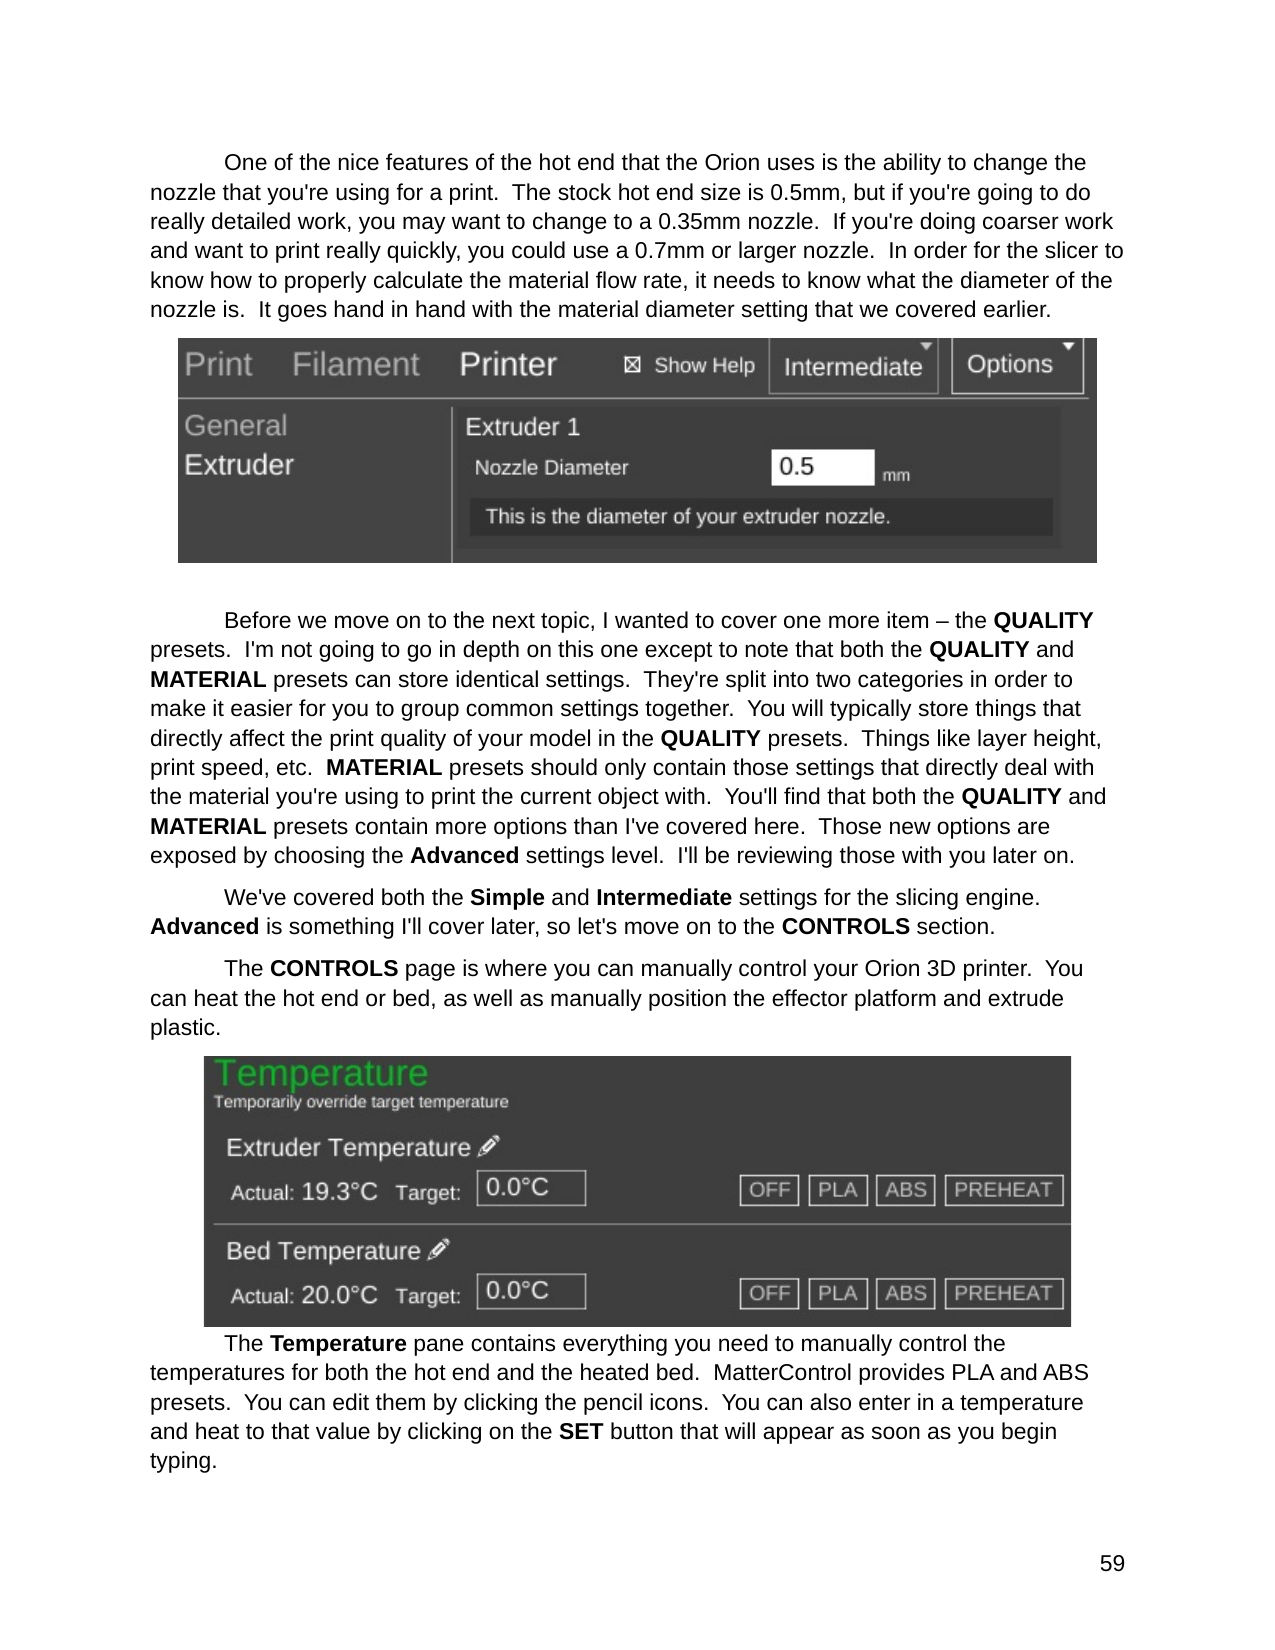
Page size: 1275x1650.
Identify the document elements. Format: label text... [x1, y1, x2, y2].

picture [203, 1056, 1072, 1327]
text The Temperature pane contains everything you need to manually control the temperatures for both the hot end and the heated bed. MatterControl provides PLA and ABS presets. You can edit them by clicking the pencil icons. You can also enter in a temperature and heat to that value by clicking on the SET button that will appear as soon as you begin typing. [150, 1057, 1125, 1474]
text Before we move on to the next topic, I wanted to cover one more item – the QUALITY presets. I'm not going to go in depth on this one except to note that both the QUALITY and MATERIAL presets can store identical settings. They're split into two categories in order to make it easier for you to group common settings together. You will typically store things that directly affect the print quality of your model in the QUALITY presets. Things like layer height, print speed, etc. MATERIAL presets should only contain those settings that directly deal with the material you're using to print the current object with. You'll find that both the QUALITY and MATERIAL presets contain more options than I've covered here. Those new options are exposed by choosing the Advanced settings level. I'll be reviewing those with you later on. [150, 608, 1125, 868]
text We've covered both the Simple and Intermediate settings for the slicing engine. Advanced is something I'll cover later, so let's move on to the CONTROLS section. [150, 885, 1125, 940]
picture [178, 338, 1097, 563]
text The CONTROLS page is where you can manually control your Orion 3D printer. You can heat the hot end or bed, as well as manually position the effector platform and extrude plastic. [150, 956, 1125, 1040]
text One of the nice features of the hot end that the Orion uses is the ability to change the nozzle that you're using for a print. The stock hot end size is 0.5mm, but if you're going to do really detailed work, you may want to change to a 0.35mm nozzle. If you're doing coarser work and want to print really quickly, you could use a 0.7mm or larger nozzle. In order for the slicer to know how to properly calculate the material flow rate, it needs to know what the diameter of the nozzle is. It goes hand in hand with the material diameter setting that we covered earlier. [150, 150, 1125, 322]
